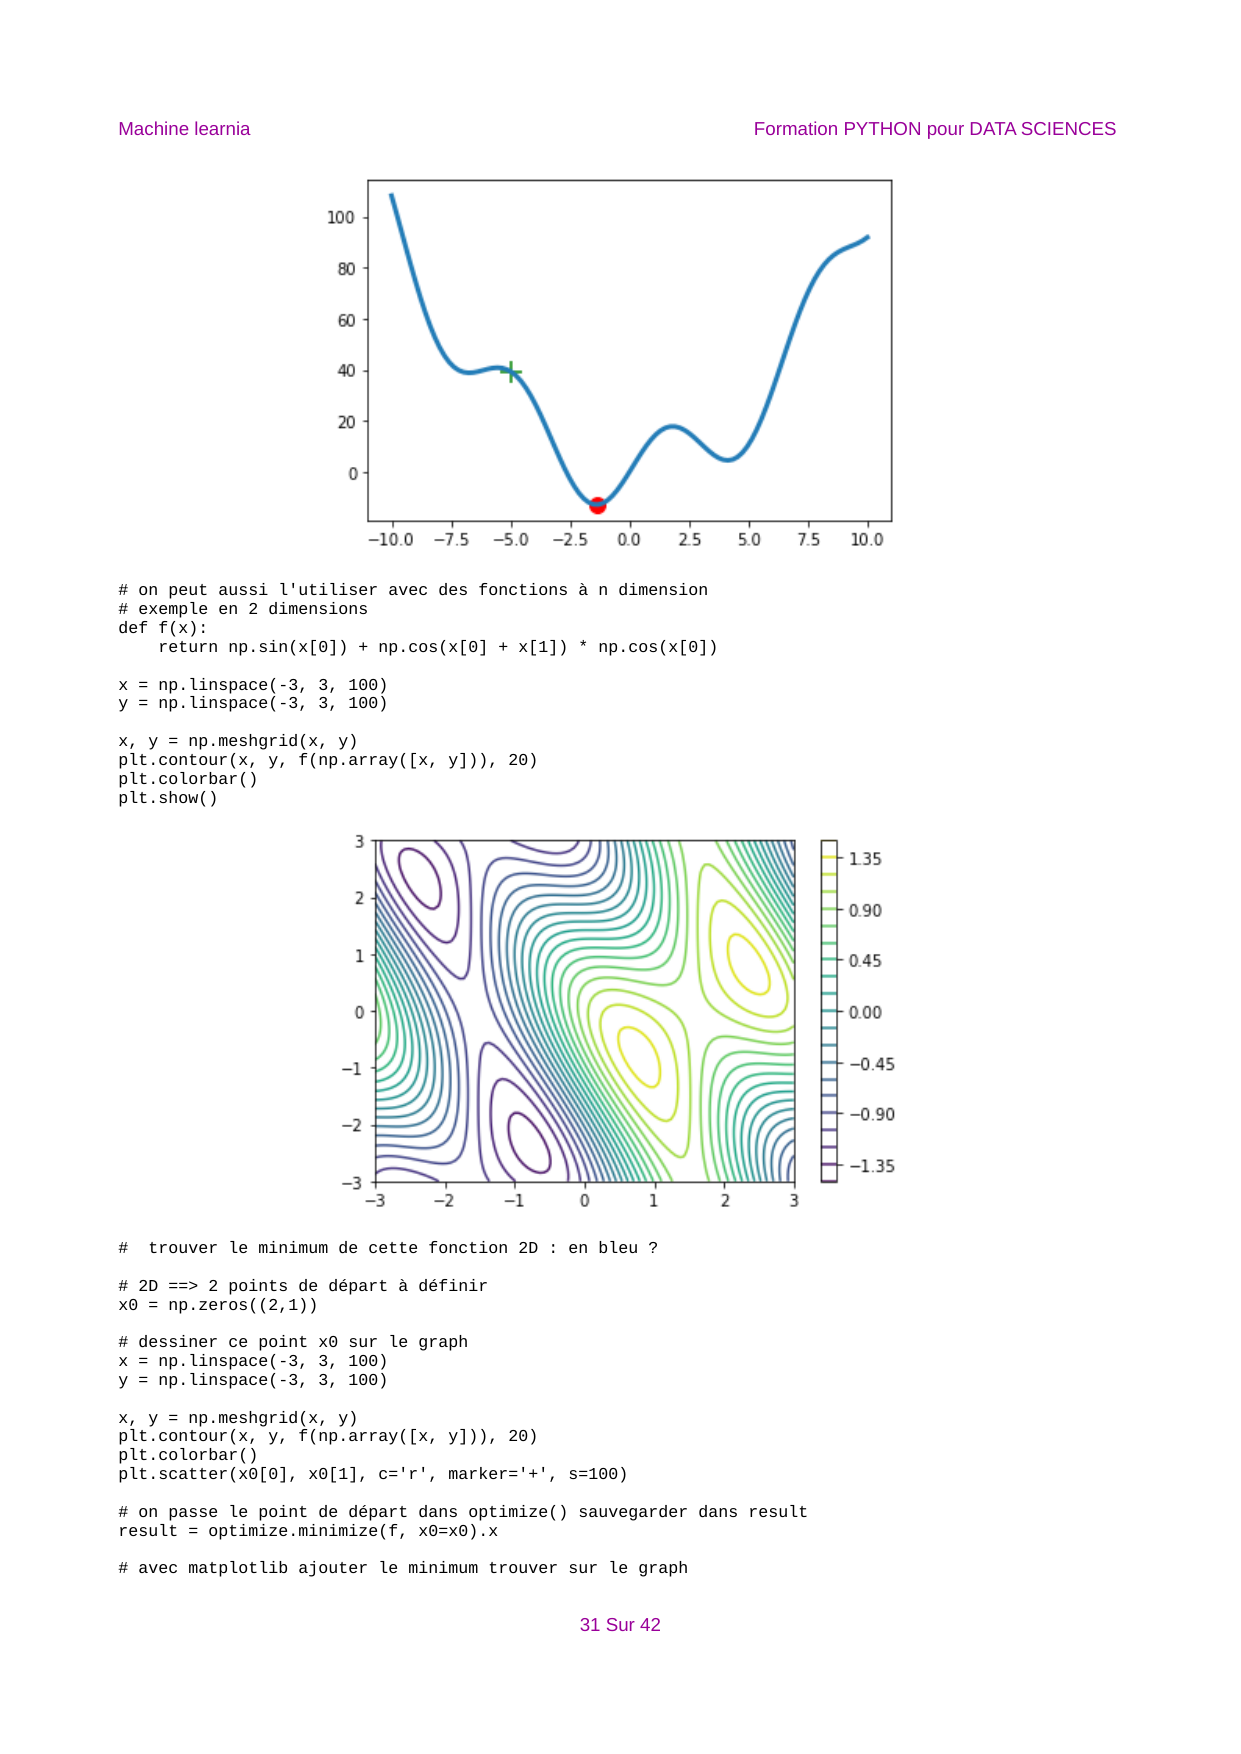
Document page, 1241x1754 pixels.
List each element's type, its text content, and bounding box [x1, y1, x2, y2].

text x, y = np.meshgrid(x, y) [118, 733, 1122, 751]
picture [305, 169, 935, 563]
text result = optimize.minimize(f, x0=x0).x [118, 1522, 1122, 1541]
text # 2D ==> 2 points de départ à définir [118, 1277, 1122, 1296]
text plt.colorbar() [118, 1447, 1122, 1466]
text # on peut aussi l'utiliser avec des fonctions à n dimension [118, 582, 1122, 601]
text plt.contour(x, y, f(np.array([x, y])), 20) [118, 751, 1122, 770]
text x = np.linspace(-3, 3, 100) [118, 676, 1122, 695]
picture [319, 826, 921, 1221]
text def f(x): [118, 619, 1122, 638]
text x0 = np.zeros((2,1)) [118, 1296, 1122, 1315]
text plt.scatter(x0[0], x0[1], c='r', marker='+', s=100) [118, 1466, 1122, 1484]
text return np.sin(x[0]) + np.cos(x[0] + x[1]) * np.cos(x[0]) [118, 638, 1122, 657]
text x = np.linspace(-3, 3, 100) [118, 1353, 1122, 1371]
text plt.show() [118, 789, 1122, 808]
text y = np.linspace(-3, 3, 100) [118, 695, 1122, 714]
text # exemple en 2 dimensions [118, 601, 1122, 619]
text plt.contour(x, y, f(np.array([x, y])), 20) [118, 1428, 1122, 1447]
text x, y = np.meshgrid(x, y) [118, 1409, 1122, 1428]
text # trouver le minimum de cette fonction 2D : en bleu ? [118, 1239, 1122, 1258]
text # dessiner ce point x0 sur le graph [118, 1334, 1122, 1353]
text plt.colorbar() [118, 770, 1122, 789]
text # avec matplotlib ajouter le minimum trouver sur le graph [118, 1560, 1122, 1579]
text # on passe le point de départ dans optimize() sauvegarder dans result [118, 1503, 1122, 1522]
text y = np.linspace(-3, 3, 100) [118, 1371, 1122, 1390]
